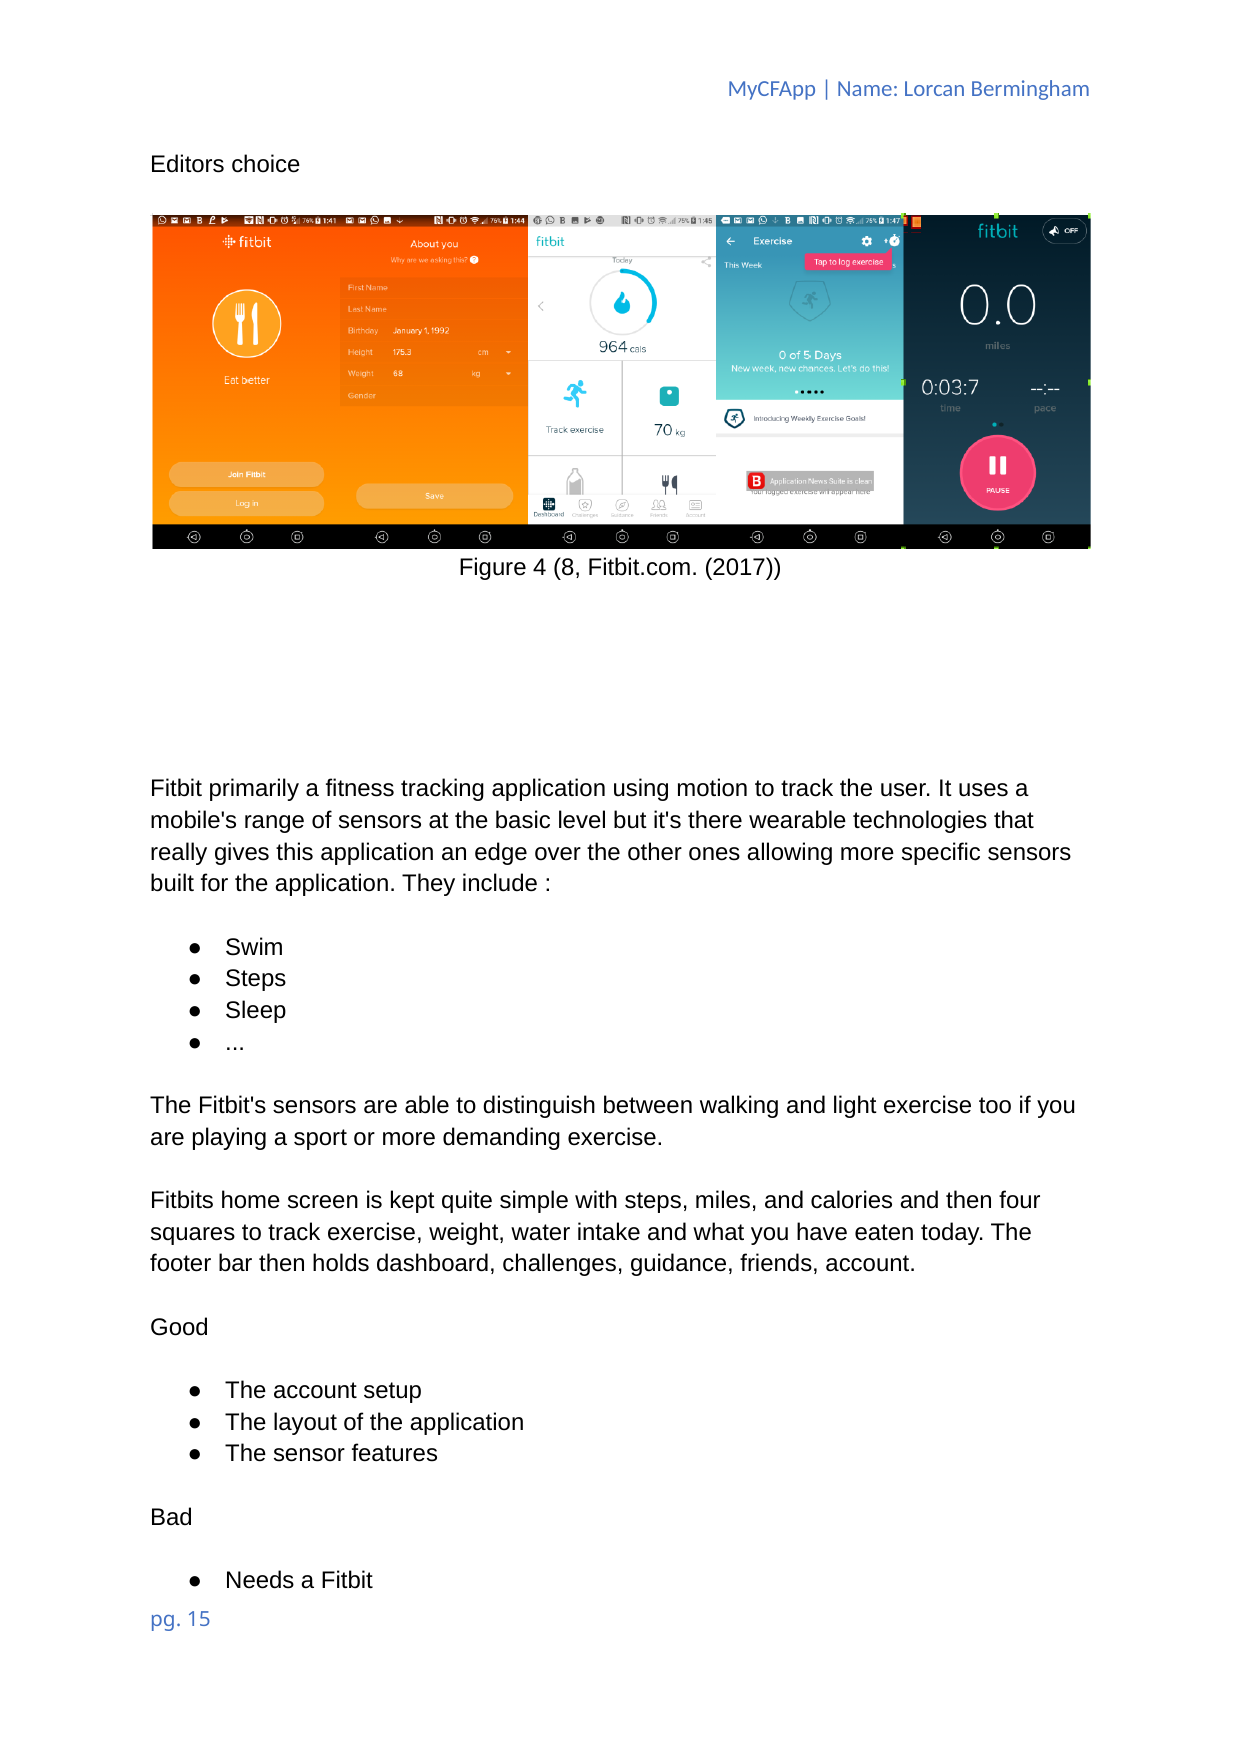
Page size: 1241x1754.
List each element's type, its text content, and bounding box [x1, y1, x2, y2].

text Fitbits home screen is kept quite simple with steps, miles, and calories and then four squares to track exercise, weight, water intake and what you have eaten today. The footer bar then holds dashboard, challenges, guidance, friends, account. [150, 1186, 1090, 1277]
text Figure 4 (8, Fitbit.com. (2017)) [150, 553, 1090, 580]
text The Fitbit's sensors are able to distinguish between walking and light exercise too if you are playing a sport or more demanding exercise. [150, 1091, 1090, 1150]
list Sleep [187, 996, 1090, 1023]
list Steps [187, 964, 1090, 992]
text Good [150, 1313, 1090, 1340]
text Bad [150, 1503, 1090, 1530]
list Swim [187, 933, 1090, 960]
list The layout of the application [187, 1408, 1090, 1435]
text Fitbit primarily a fitness tracking application using motion to track the user. It uses a mobile's range of sensors at the basic level but it's there wearable technologies that really gives this application an edge over the other ones allowing more specific sensors built for the application. They include : [150, 774, 1090, 897]
text Editors choice [150, 150, 1090, 178]
list The sensor features [187, 1439, 1090, 1467]
list ... [187, 1028, 1090, 1055]
list Needs a Fitbit [187, 1566, 1090, 1593]
list The account setup [187, 1376, 1090, 1403]
